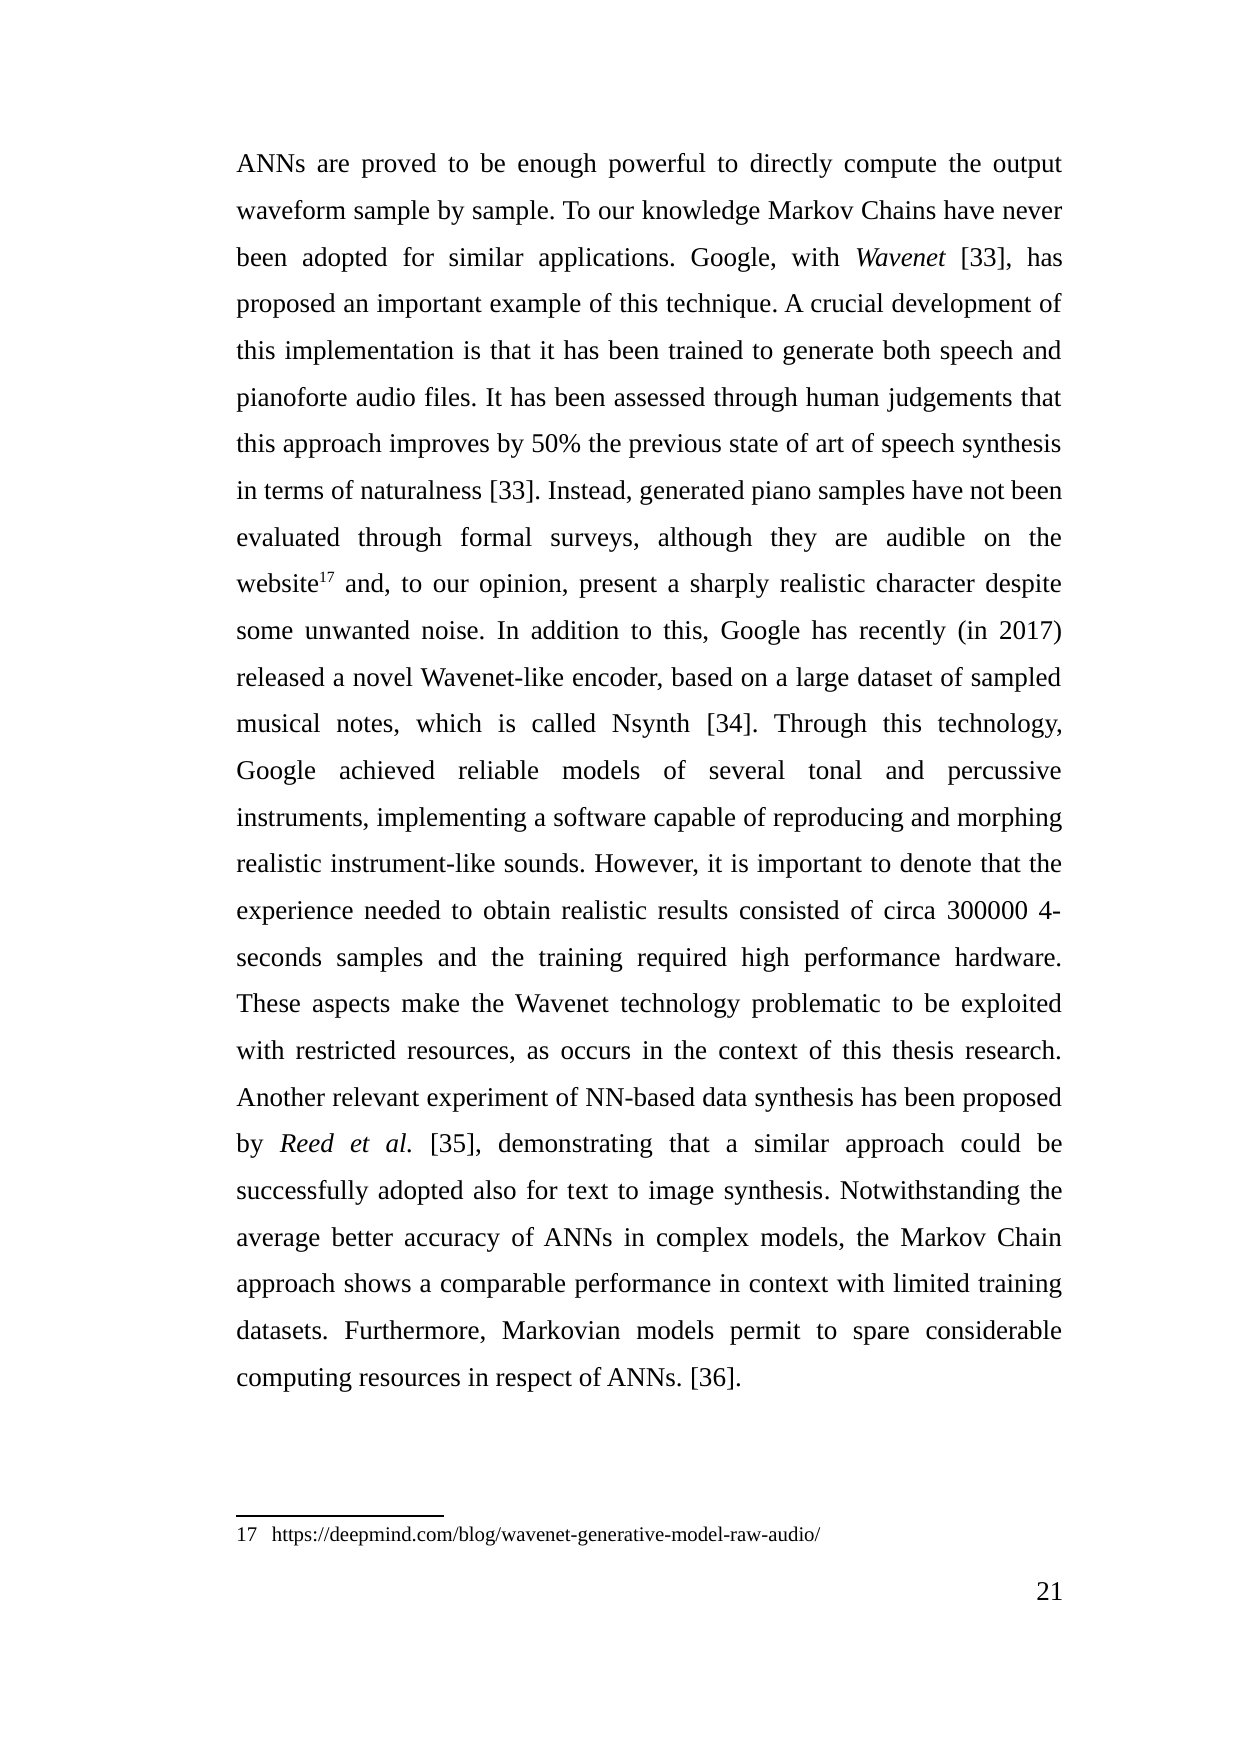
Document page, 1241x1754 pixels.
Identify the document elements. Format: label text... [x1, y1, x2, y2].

text ANNs are proved to be enough powerful to directly compute the output waveform sample by sample. To our knowledge Markov Chains have never been adopted for similar applications. Google, with Wavenet [33], has proposed an important example of this technique. A crucial development of this implementation is that it has been trained to generate both speech and pianoforte audio files. It has been assessed through human judgements that this approach improves by 50% the previous state of art of speech synthesis in terms of naturalness [33]. Instead, generated piano samples have not been evaluated through formal surveys, although they are audible on the website and, to our opinion, present a sharply realistic character despite some unwanted noise. In addition to this, Google has recently (in 2017) released a novel Wavenet-like encoder, based on a large dataset of sampled musical notes, which is called Nsynth [34]. Through this technology, Google achieved reliable models of several tonal and percussive instruments, implementing a software capable of reproducing and morphing realistic instrument-like sounds. However, it is important to denote that the experience needed to obtain realistic results consisted of circa 300000 4-seconds samples and the training required high performance hardware. These aspects make the Wavenet technology problematic to be exploited with restricted resources, as occurs in the context of this thesis research. Another relevant experiment of NN-based data synthesis has been proposed by Reed et al. [35], demonstrating that a similar approach could be successfully adopted also for text to image synthesis. Notwithstanding the average better accuracy of ANNs in complex models, the Markov Chain approach shows a comparable performance in context with limited training datasets. Furthermore, Markovian models permit to spare considerable computing resources in respect of ANNs. [36]. [236, 148, 1063, 1392]
text https://deepmind.com/blog/wavenet-generative-model-raw-audio/ [236, 1522, 1063, 1546]
